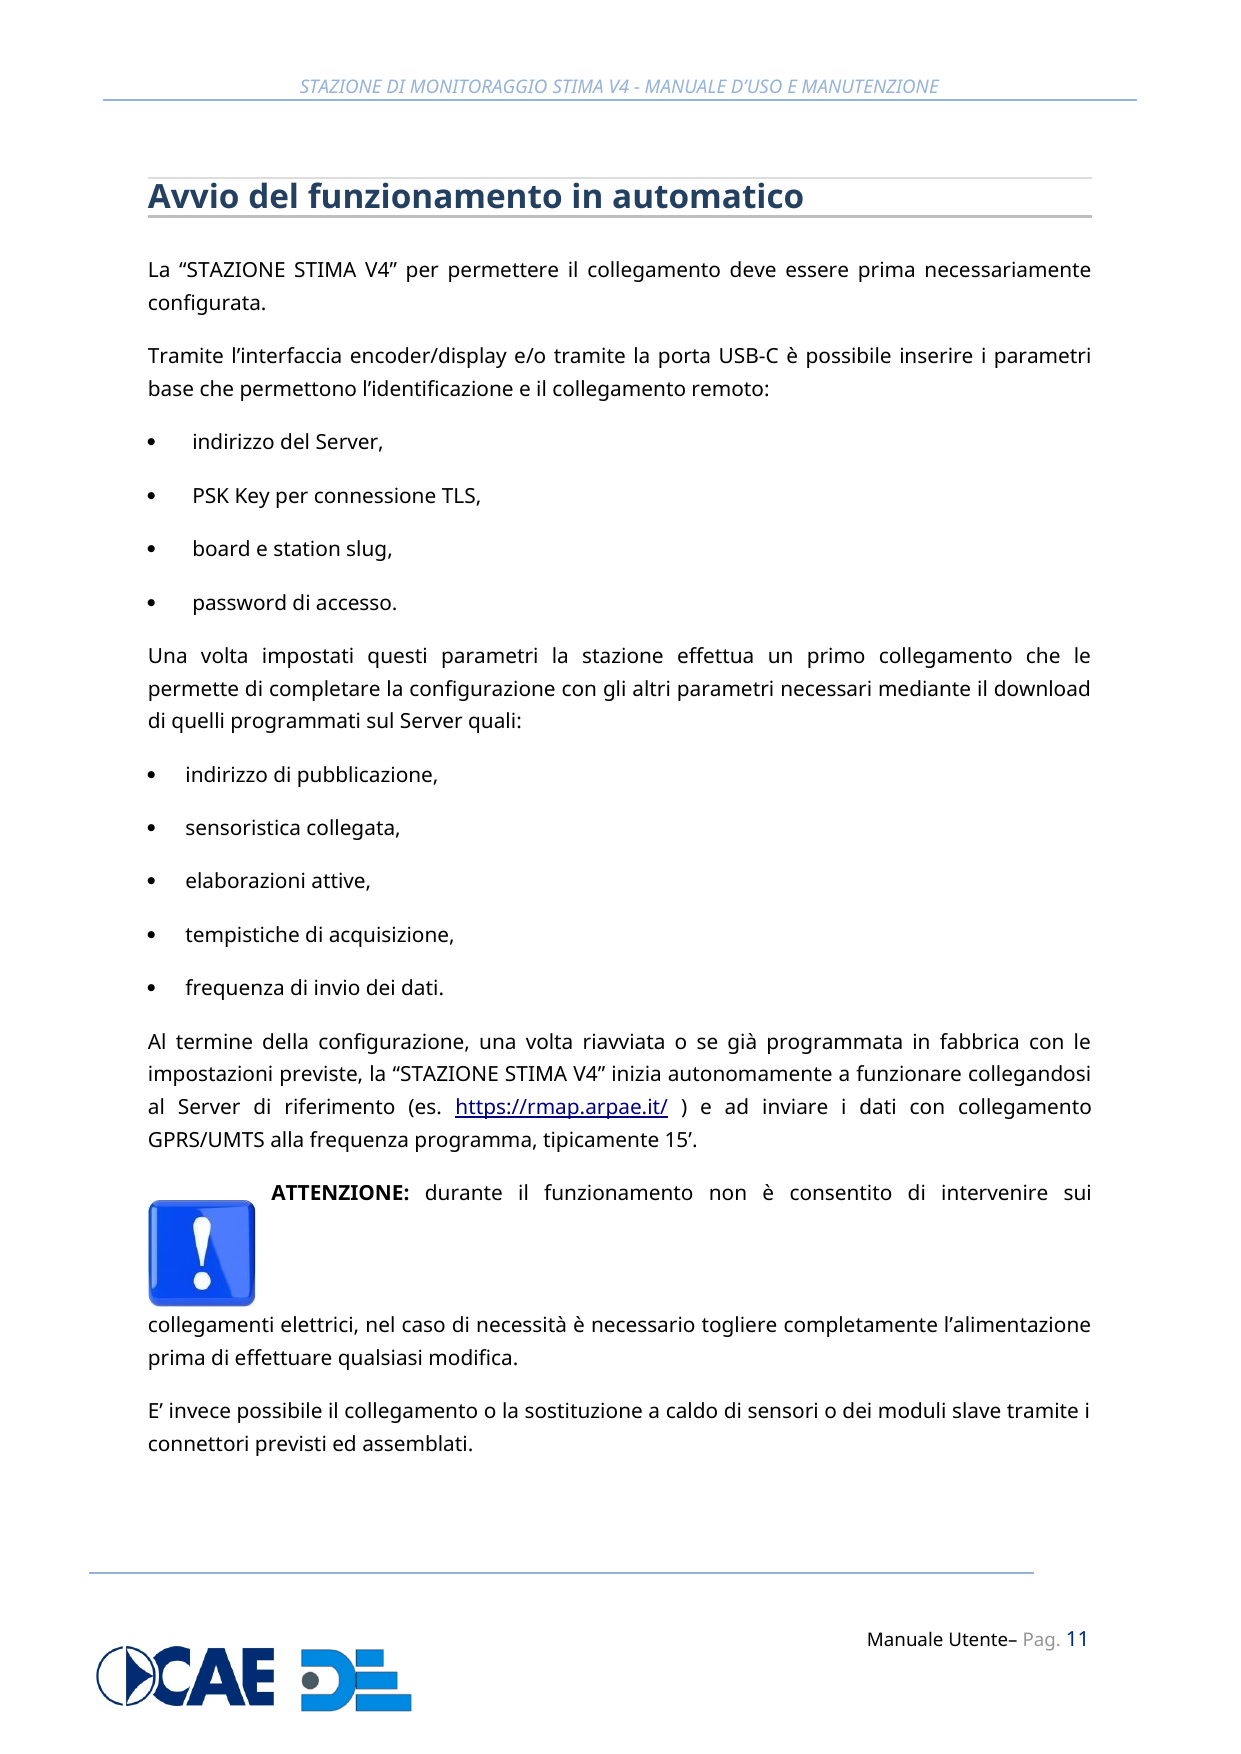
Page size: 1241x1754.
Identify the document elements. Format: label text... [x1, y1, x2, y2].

list password di accesso. [148, 588, 1092, 616]
subtitle Avvio del funzionamento in automatico [148, 179, 1092, 215]
list frequenza di invio dei dati. [148, 973, 1092, 1002]
list tempistiche di acquisizione, [148, 920, 1092, 948]
text E’ invece possibile il collegamento o la sostituzione a caldo di sensori o dei moduli slave tramite i connettori previsti ed assemblati. [148, 1396, 1092, 1457]
list sensoristica collegata, [148, 813, 1092, 842]
list indirizzo del Server, [148, 427, 1092, 456]
text Tramite l’interfaccia encoder/display e/o tramite la porta USB-C è possibile inserire i parametri base che permettono l’identificazione e il collegamento remoto: [148, 341, 1092, 402]
list PSK Key per connessione TLS, [148, 481, 1092, 509]
list board e station slug, [148, 534, 1092, 563]
text Al termine della configurazione, una volta riavviata o se già programmata in fabbrica con le impostazioni previste, la “STAZIONE STIMA V4” inizia autonomamente a funzionare collegandosi al Server di riferimento (es. https://rmap.arpae.it/ ) e ad inviare i dati con collegamento GPRS/UMTS alla frequenza programma, tipicamente 15’. [148, 1027, 1092, 1153]
text ATTENZIONE: durante il funzionamento non è consentito di intervenire sui collegamenti elettrici, nel caso di necessità è necessario togliere completamente l’alimentazione prima di effettuare qualsiasi modifica. [148, 1178, 1092, 1371]
text Una volta impostati questi parametri la stazione effettua un primo collegamento che le permette di completare la configurazione con gli altri parametri necessari mediante il download di quelli programmati sul Server quali: [148, 641, 1092, 735]
list elaborazioni attive, [148, 867, 1092, 895]
text La “STAZIONE STIMA V4” per permettere il collegamento deve essere prima necessariamente configurata. [148, 255, 1092, 316]
list indirizzo di pubblicazione, [148, 760, 1092, 788]
